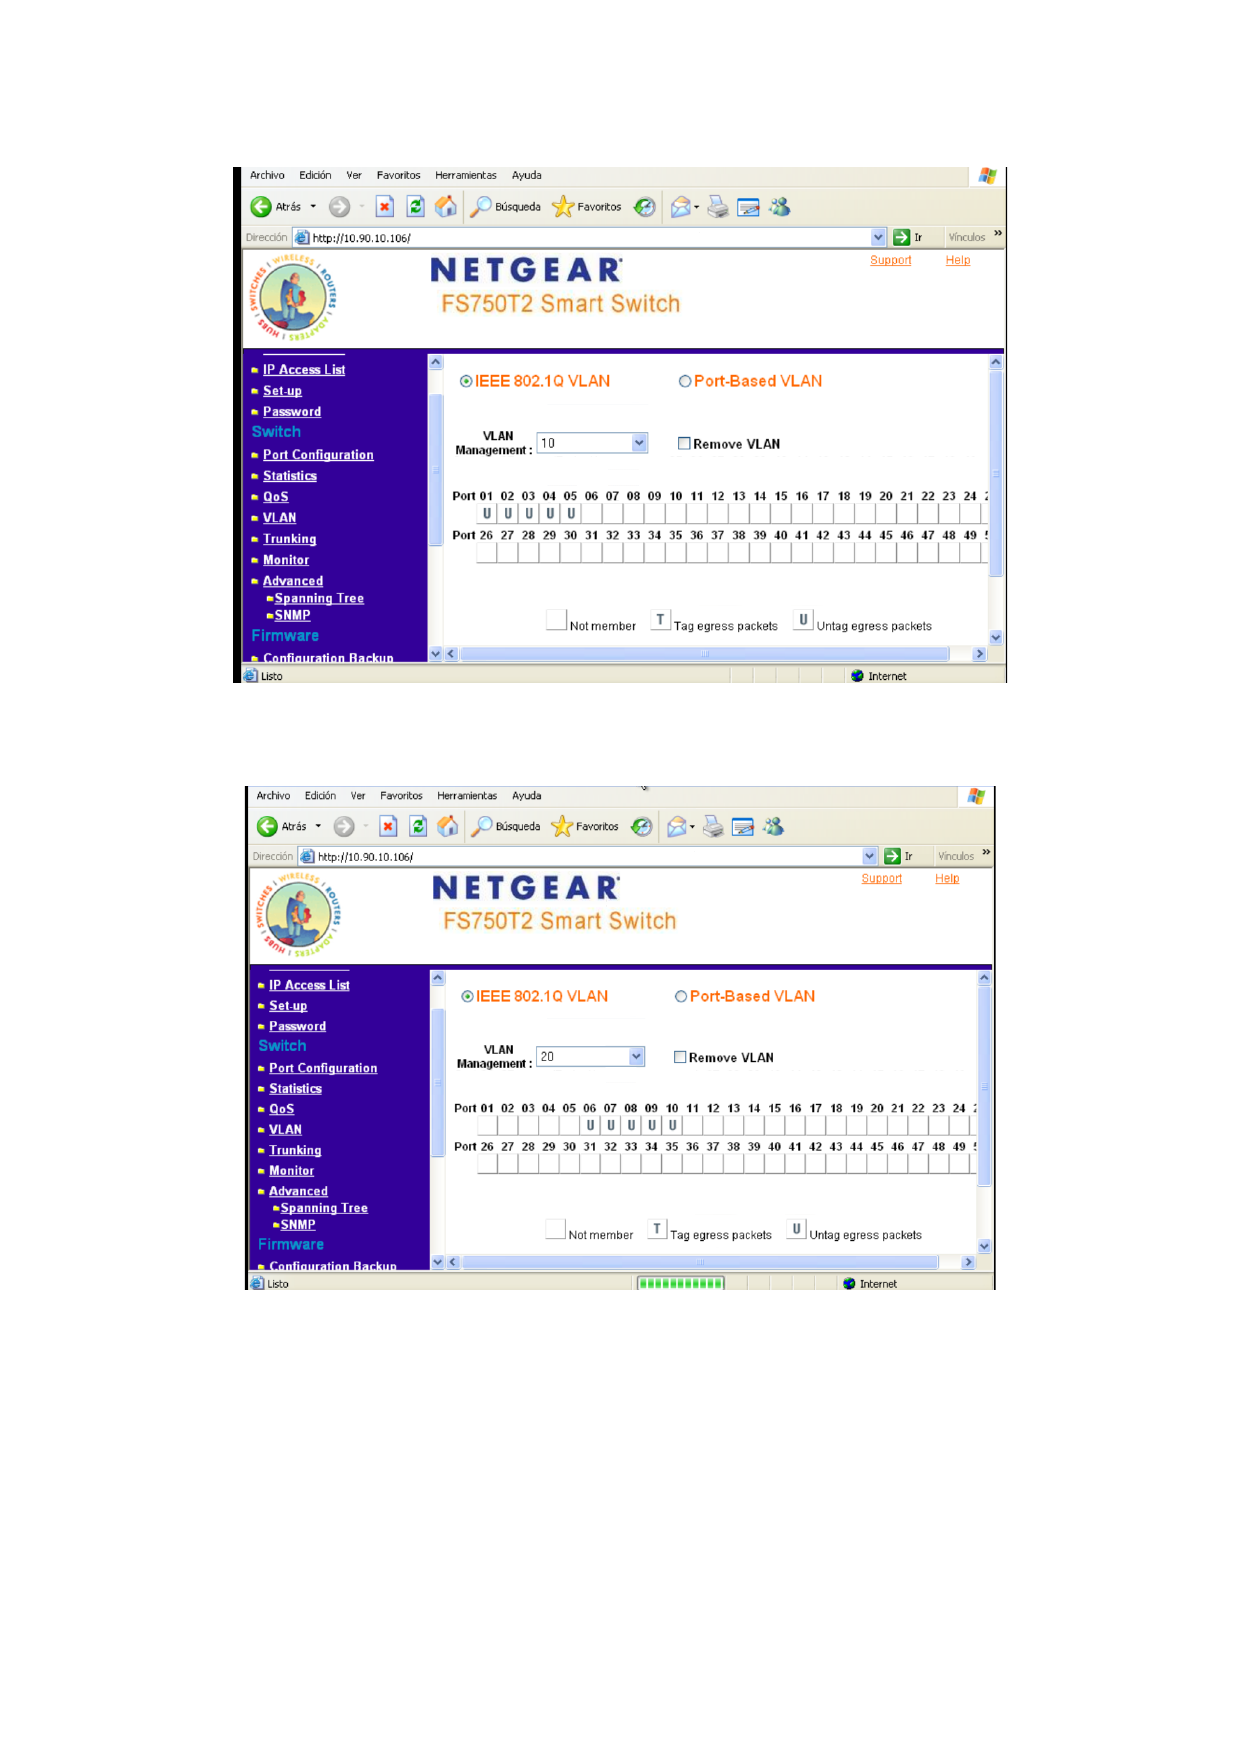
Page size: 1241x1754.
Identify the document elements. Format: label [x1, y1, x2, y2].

picture [244, 786, 996, 1290]
picture [233, 167, 1008, 683]
